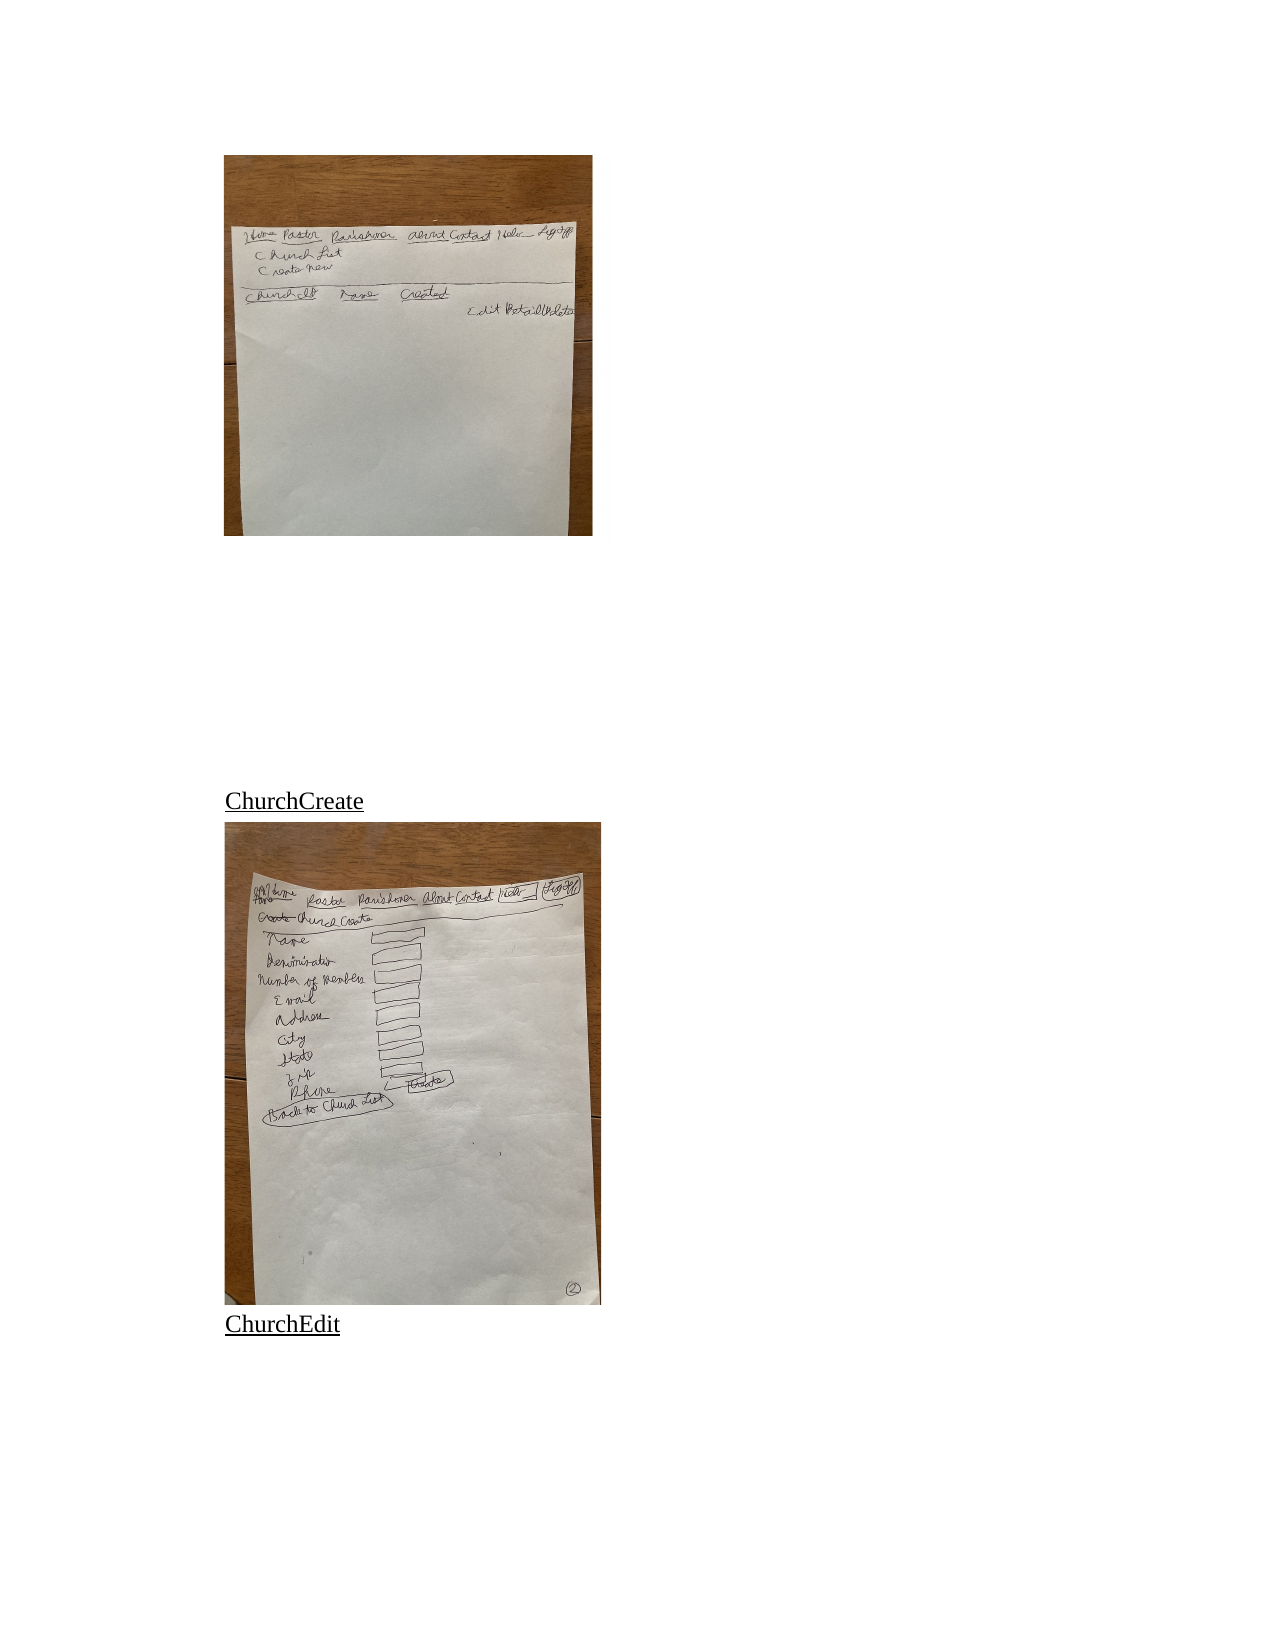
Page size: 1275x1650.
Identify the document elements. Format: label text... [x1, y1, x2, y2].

picture [224, 822, 602, 1305]
text ChurchEdit [150, 1244, 1125, 1338]
picture [223, 155, 610, 551]
text ChurchCreate [150, 786, 1125, 815]
